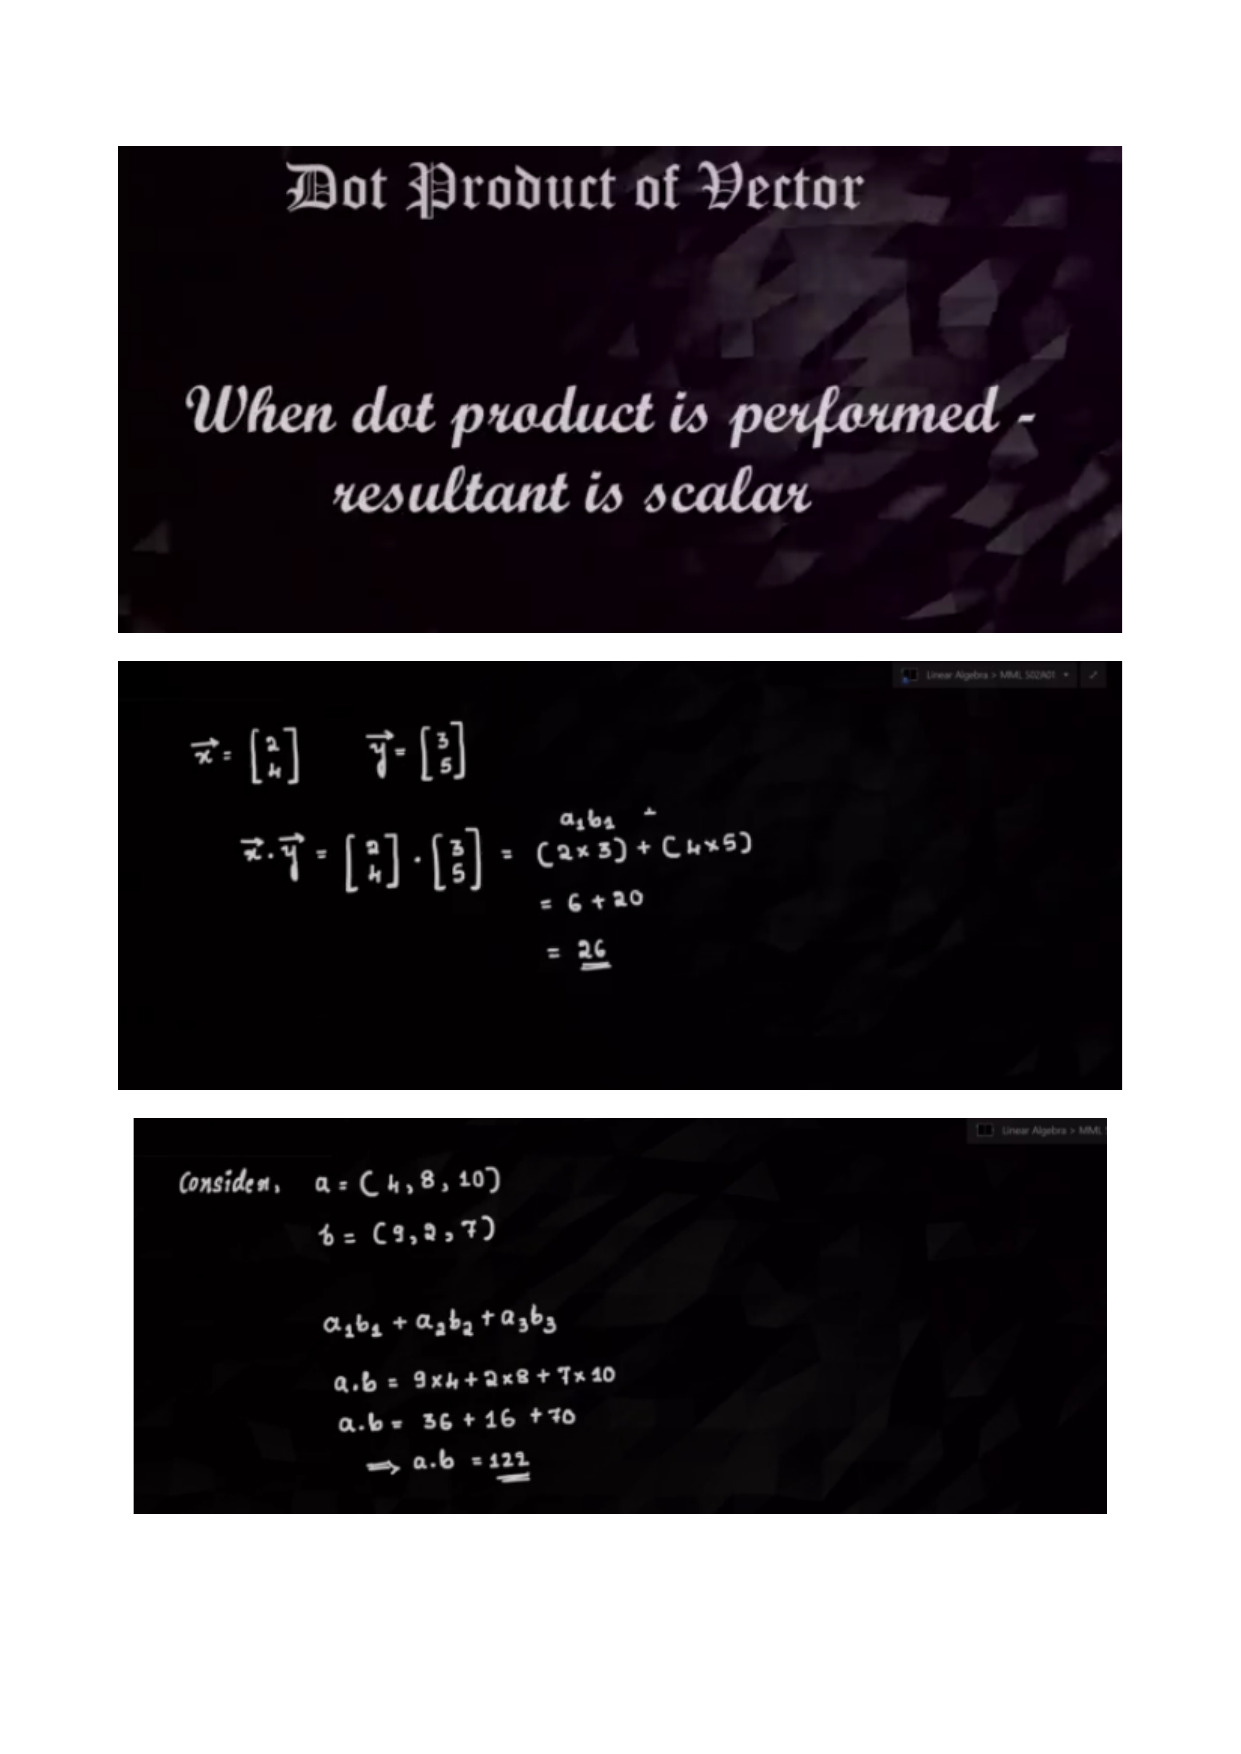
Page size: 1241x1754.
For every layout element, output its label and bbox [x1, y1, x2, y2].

picture [118, 146, 1123, 633]
picture [118, 661, 1123, 1090]
picture [133, 1118, 1107, 1514]
